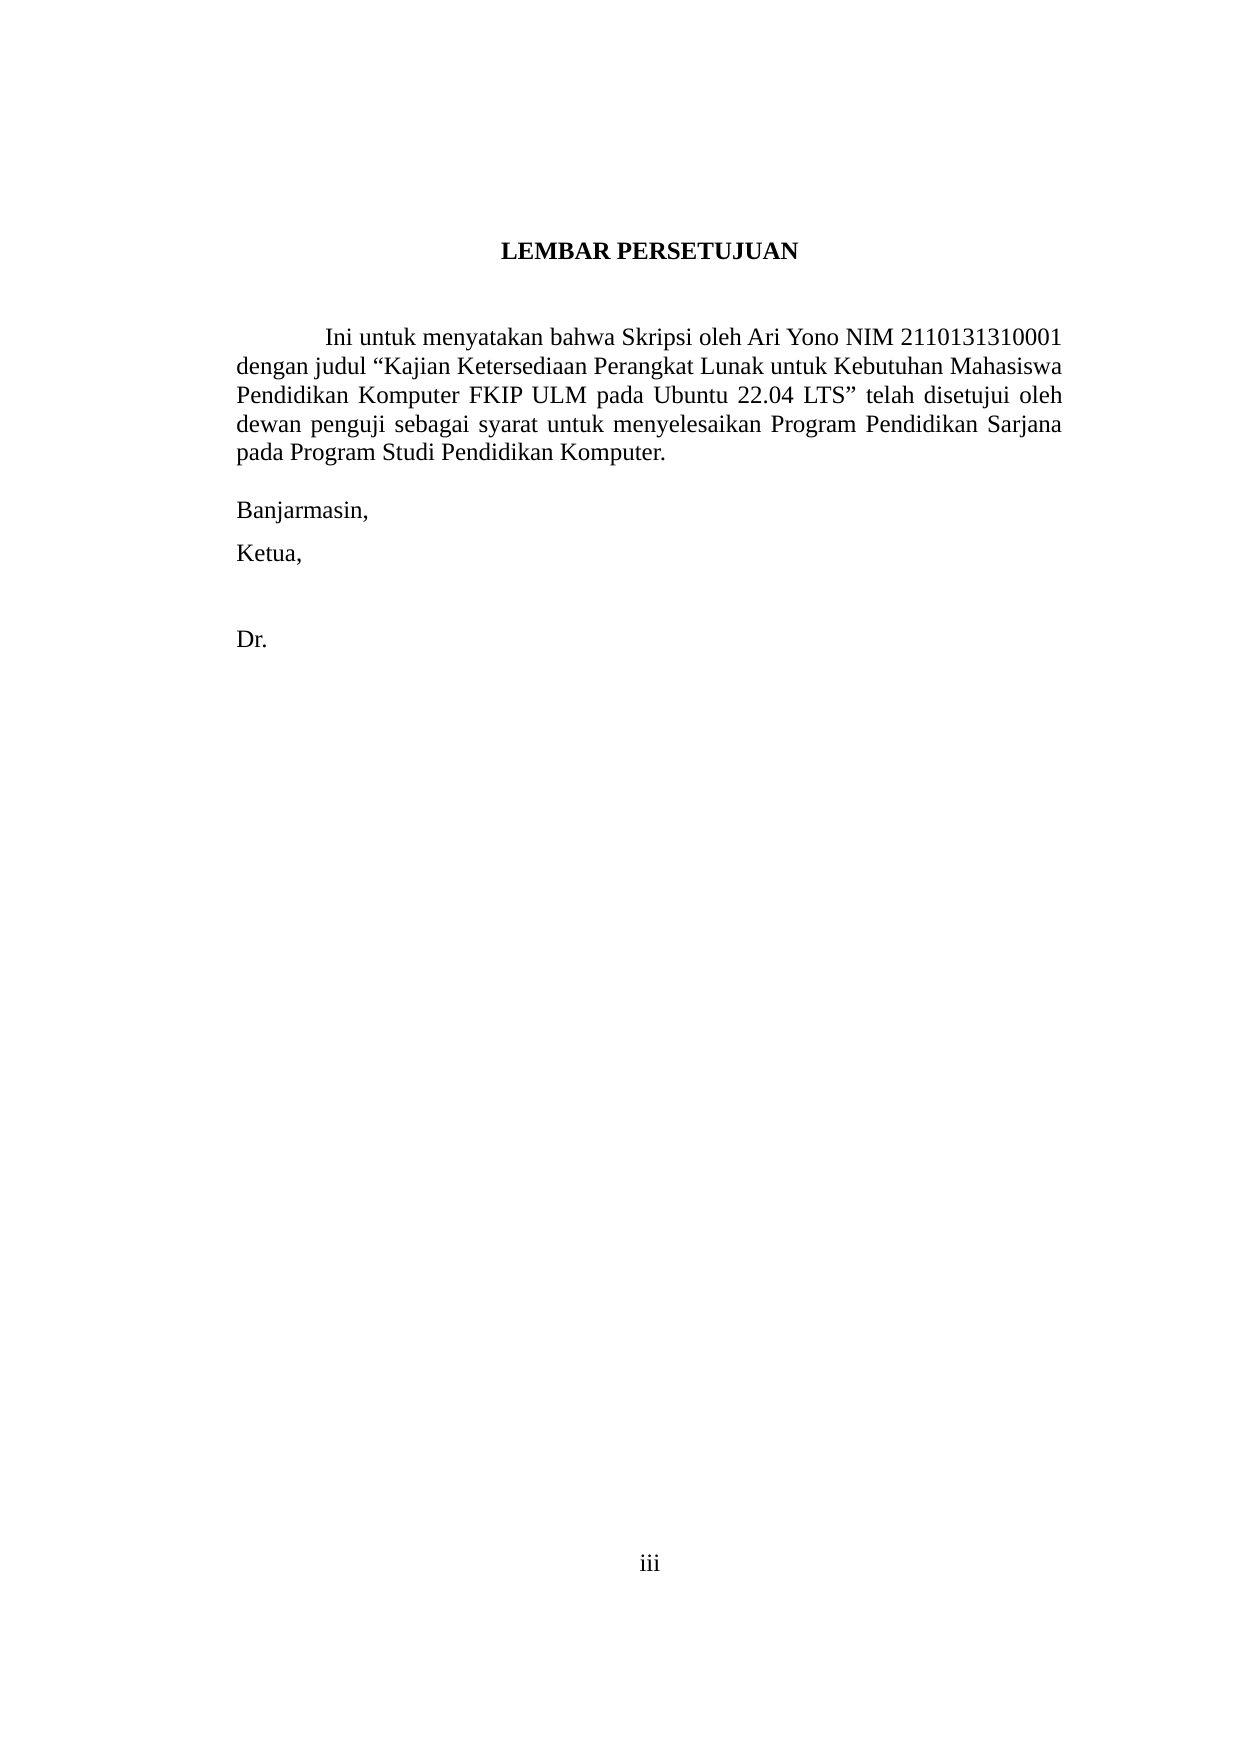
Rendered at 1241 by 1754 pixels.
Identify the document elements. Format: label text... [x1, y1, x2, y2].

table_cell [443, 624, 649, 653]
table_cell [650, 653, 856, 682]
table_header [856, 538, 1063, 567]
text Ini untuk menyatakan bahwa Skripsi oleh Ari Yono NIM 2110131310001 dengan judul “Kajian Ketersediaan Perangkat Lunak untuk Kebutuhan Mahasiswa Pendidikan Komputer FKIP ULM pada Ubuntu 22.04 LTS” telah disetujui oleh dewan penguji sebagai syarat untuk menyelesaikan Program Pendidikan Sarjana pada Program Studi Pendidikan Komputer. [236, 322, 1063, 466]
table_cell [650, 624, 856, 653]
table_cell [443, 596, 649, 624]
table_cell [856, 567, 1063, 596]
table_cell [236, 596, 443, 624]
subtitle LEMBAR PERSETUJUAN [236, 236, 1063, 265]
table_header [443, 538, 649, 567]
table_cell Dr. [236, 624, 443, 653]
table_cell [443, 567, 649, 596]
table_cell [236, 653, 443, 682]
table_cell [443, 682, 649, 711]
table_cell [856, 682, 1063, 711]
table_header Ketua, [236, 538, 443, 567]
table_cell [856, 596, 1063, 624]
table_header [650, 538, 856, 567]
table_cell [650, 596, 856, 624]
table_cell [856, 624, 1063, 653]
table_cell [856, 653, 1063, 682]
table_cell [236, 567, 443, 596]
table_cell [443, 653, 649, 682]
table_cell [236, 682, 443, 711]
text Banjarmasin, [236, 495, 1063, 524]
table_cell [650, 567, 856, 596]
table_cell [650, 682, 856, 711]
